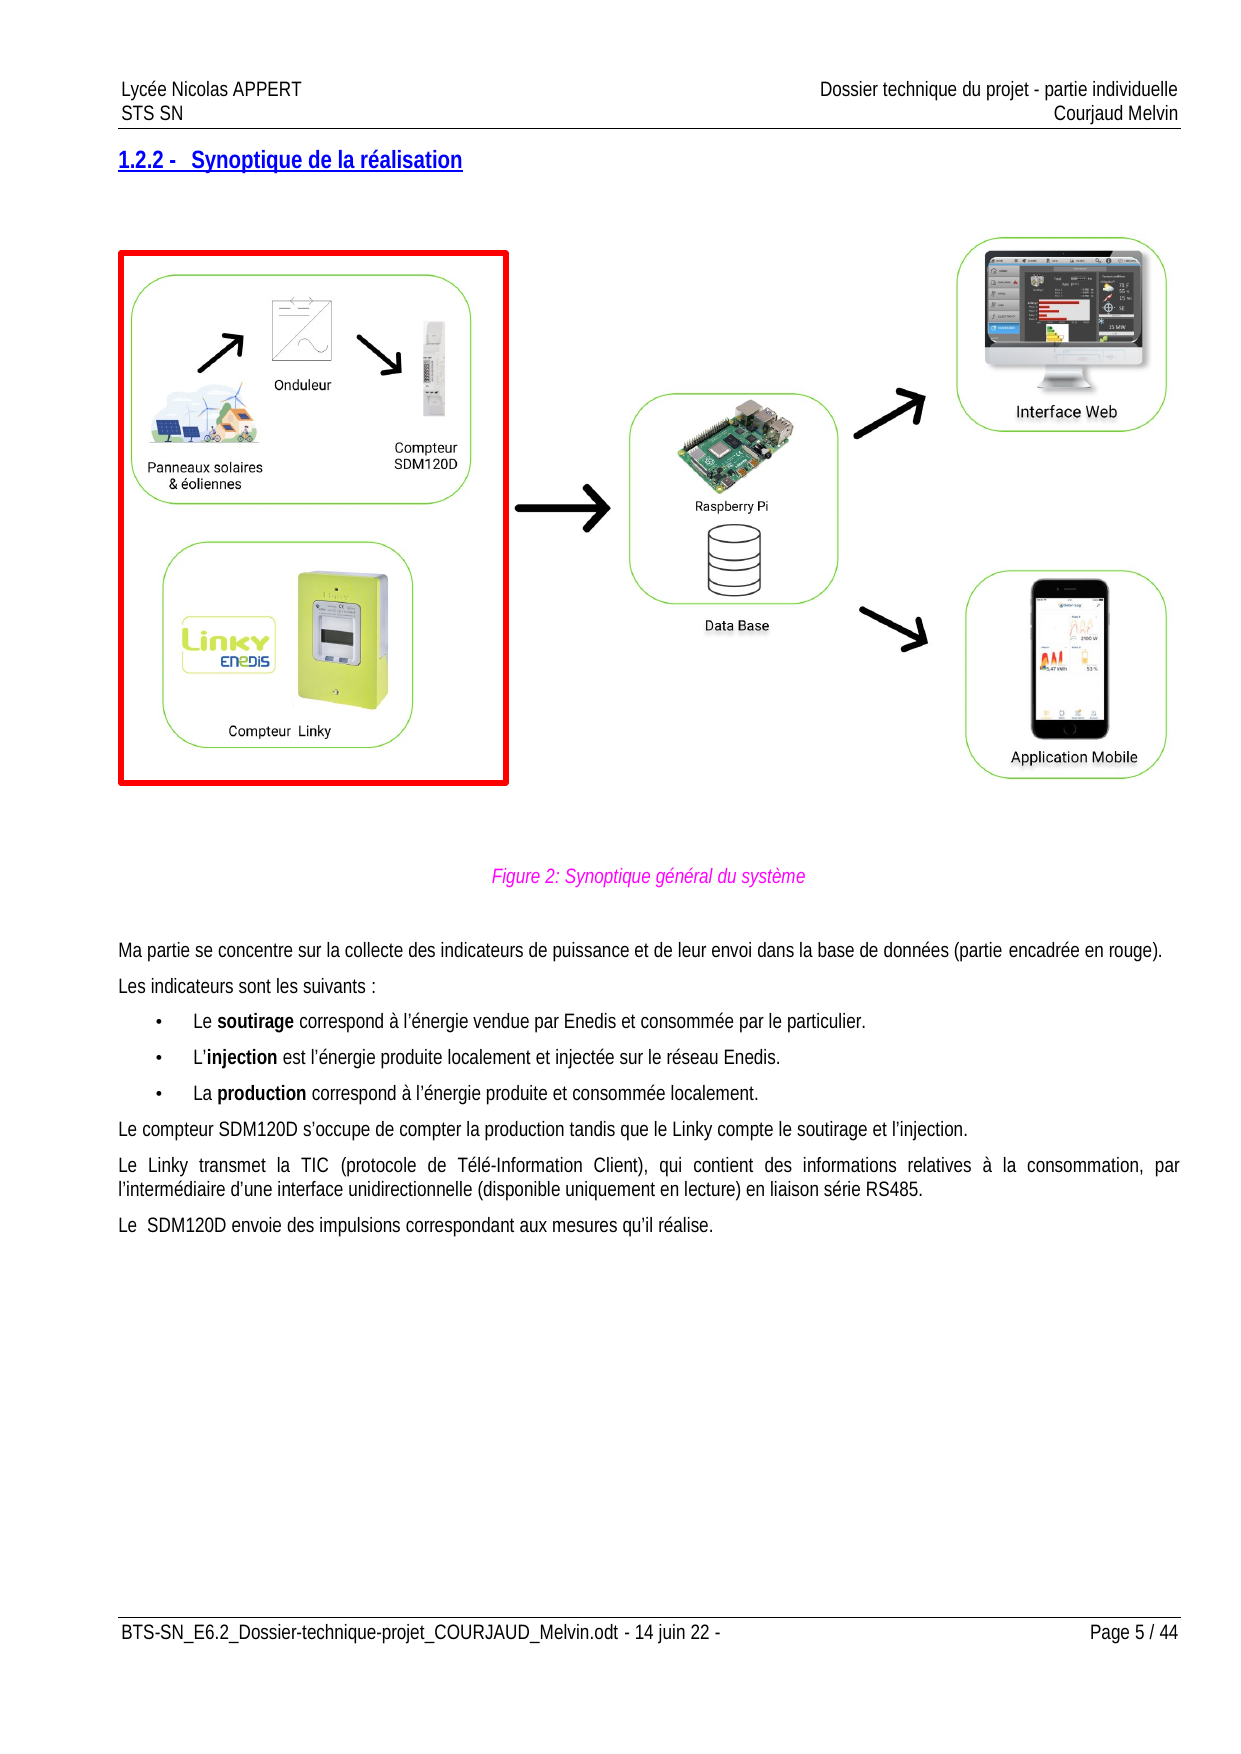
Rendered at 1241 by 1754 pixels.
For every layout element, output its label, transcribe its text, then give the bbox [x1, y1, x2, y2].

text Les indicateurs sont les suivants : [118, 973, 1181, 997]
text Le compteur SDM120D s’occupe de compter la production tandis que le Linky compte le soutirage et l’injection. [118, 1117, 1181, 1141]
list Le soutirage correspond à l’énergie vendue par Enedis et consommée par le particulier. [156, 1009, 1181, 1033]
list L’injection est l’énergie produite localement et injectée sur le réseau Enedis. [156, 1045, 1181, 1069]
text Le SDM120D envoie des impulsions correspondant aux mesures qu’il réalise. [118, 1212, 1181, 1236]
text Le Linky transmet la TIC (protocole de Télé-Information Client), qui contient des informations relatives à la consommation, par l’intermédiaire d’une interface unidirectionnelle (disponible uniquement en lecture) en liaison série RS485. [118, 1153, 1181, 1201]
subtitle Synoptique de la réalisation [118, 145, 1181, 174]
text Figure 2: Synoptique général du système [118, 786, 1181, 888]
list La production correspond à l’énergie produite et consommée localement. [156, 1081, 1181, 1105]
text Ma partie se concentre sur la collecte des indicateurs de puissance et de leur envoi dans la base de données (partie encadrée en rouge). [118, 938, 1181, 962]
